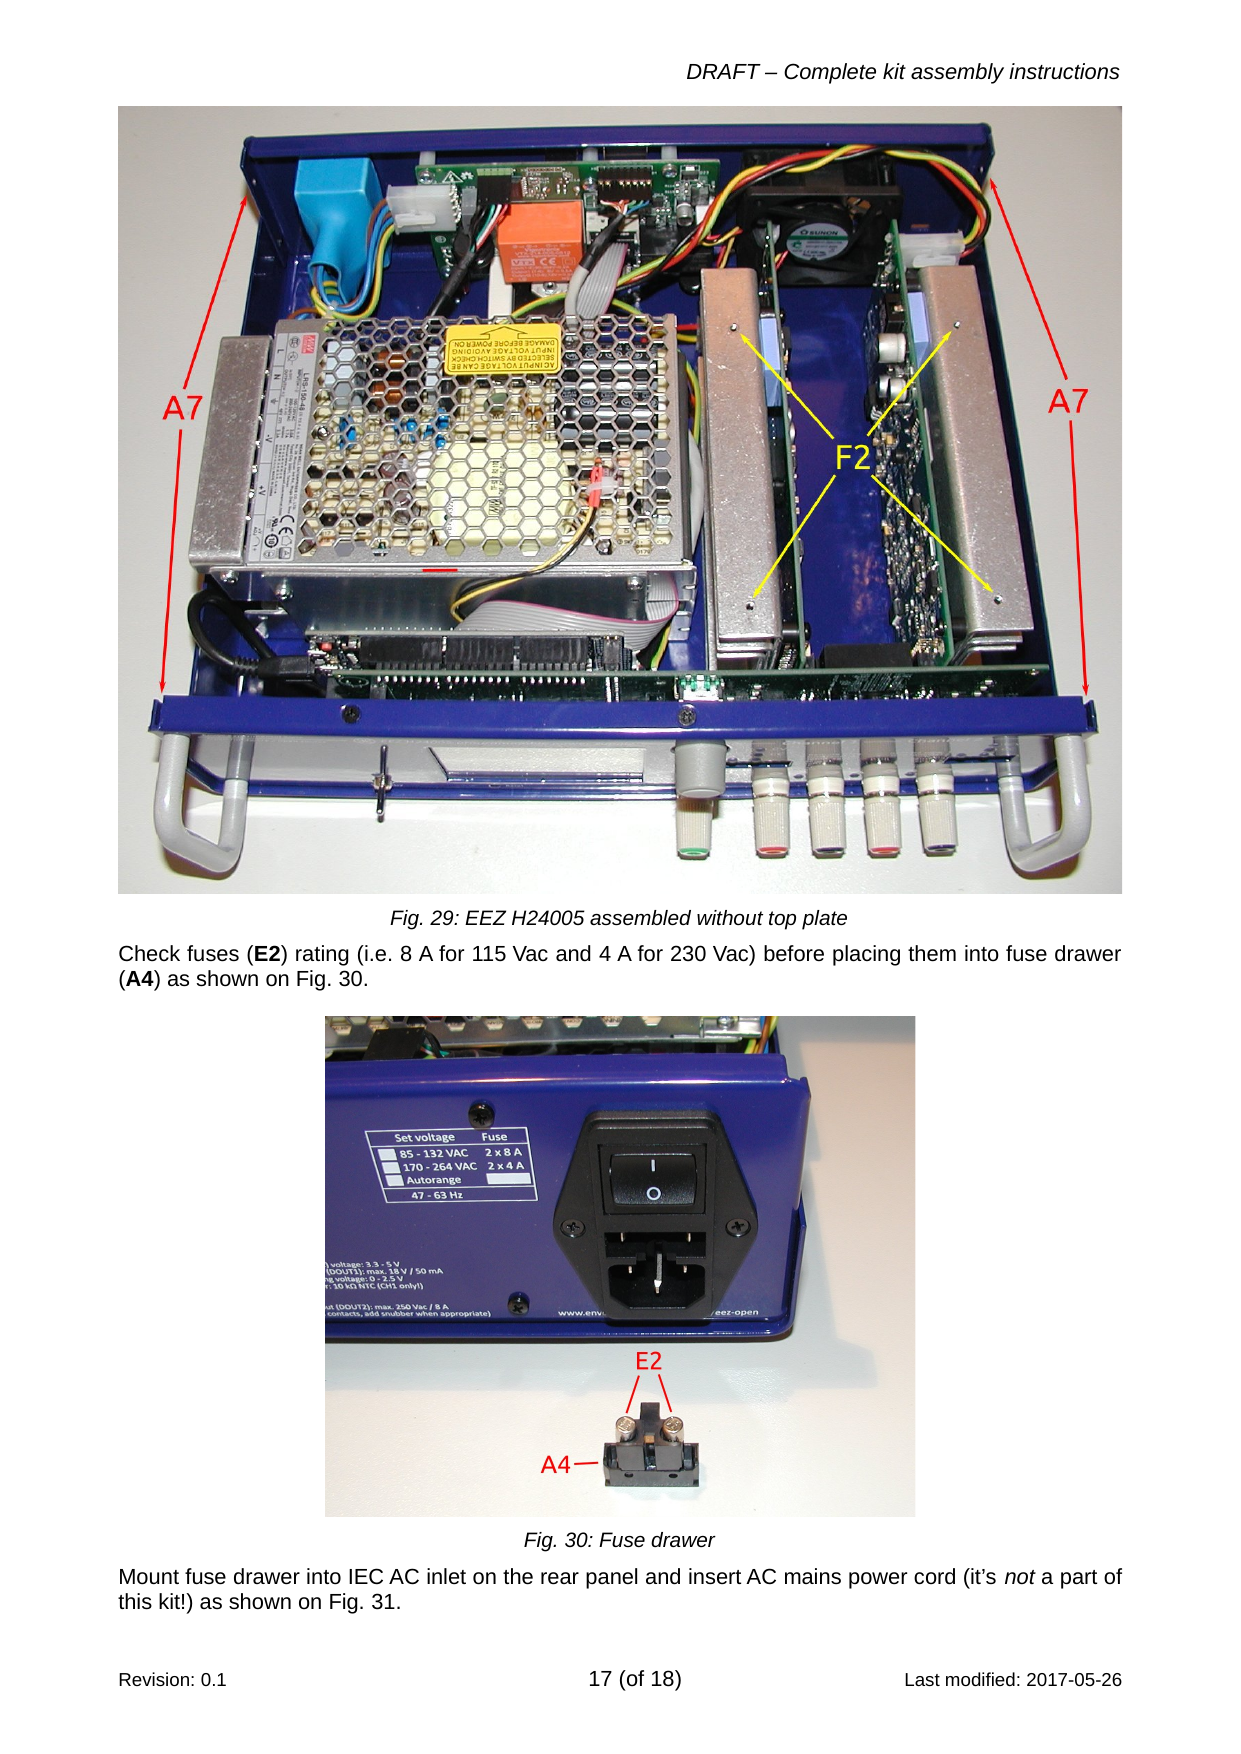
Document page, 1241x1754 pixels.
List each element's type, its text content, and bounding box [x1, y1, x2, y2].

text Fig. 30: Fuse drawer [325, 1517, 915, 1552]
text Mount fuse drawer into IEC AC inlet on the rear panel and insert AC mains power cord (it’s not a part of this kit!) as shown on Fig. 31. [118, 1017, 1122, 1614]
picture [325, 1016, 916, 1517]
text Fig. 29: EEZ H24005 assembled without top plate [118, 894, 1122, 929]
text Check fuses (E2) rating (i.e. 8 A for 115 Vac and 4 A for 230 Vac) before placing them into fuse drawer (A4) as shown on Fig. 30. [118, 929, 1122, 991]
picture [118, 106, 1123, 894]
